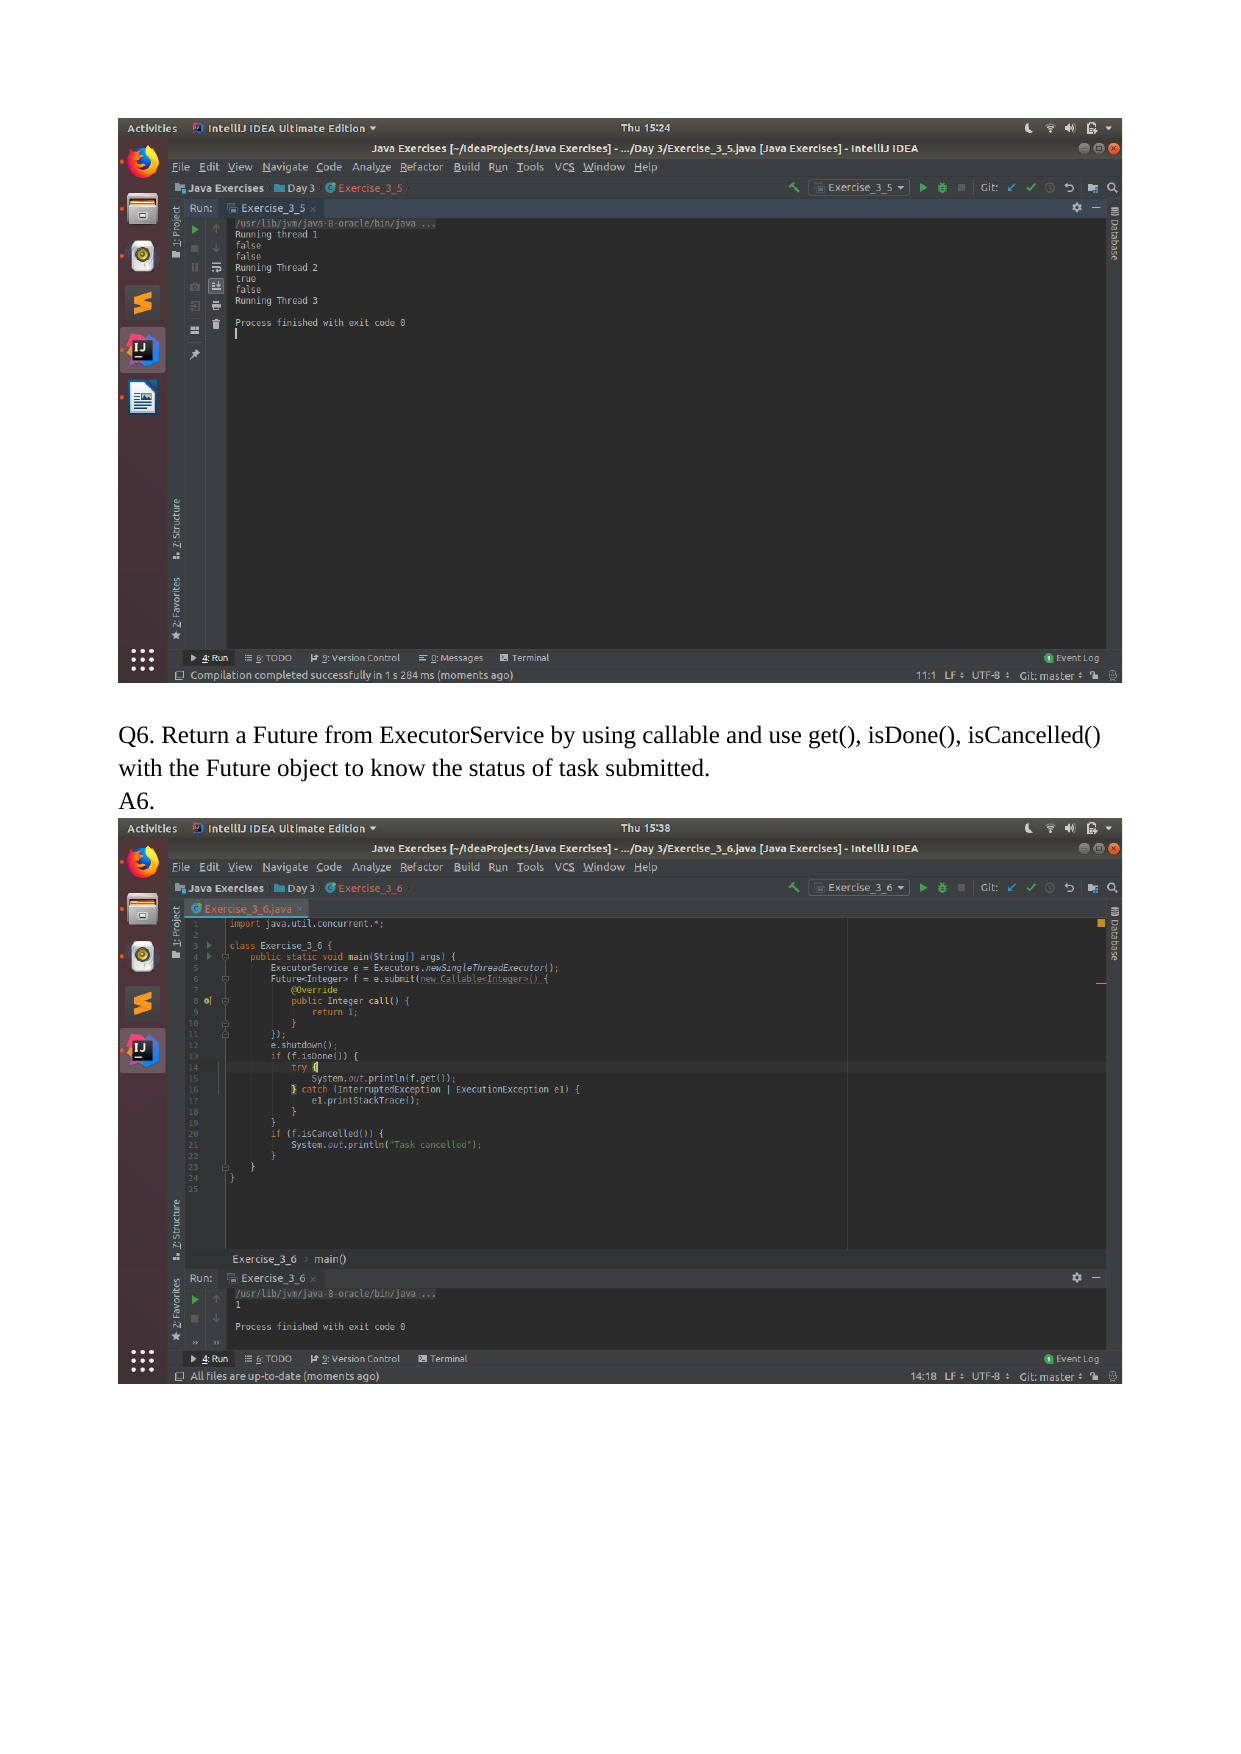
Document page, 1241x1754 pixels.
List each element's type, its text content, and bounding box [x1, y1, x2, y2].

text A6. [118, 786, 1122, 814]
picture [118, 818, 1123, 1384]
picture [118, 118, 1123, 683]
text Q6. Return a Future from ExecutorService by using callable and use get(), isDone(), isCancelled() with the Future object to know the status of task submitted. [118, 720, 1122, 782]
